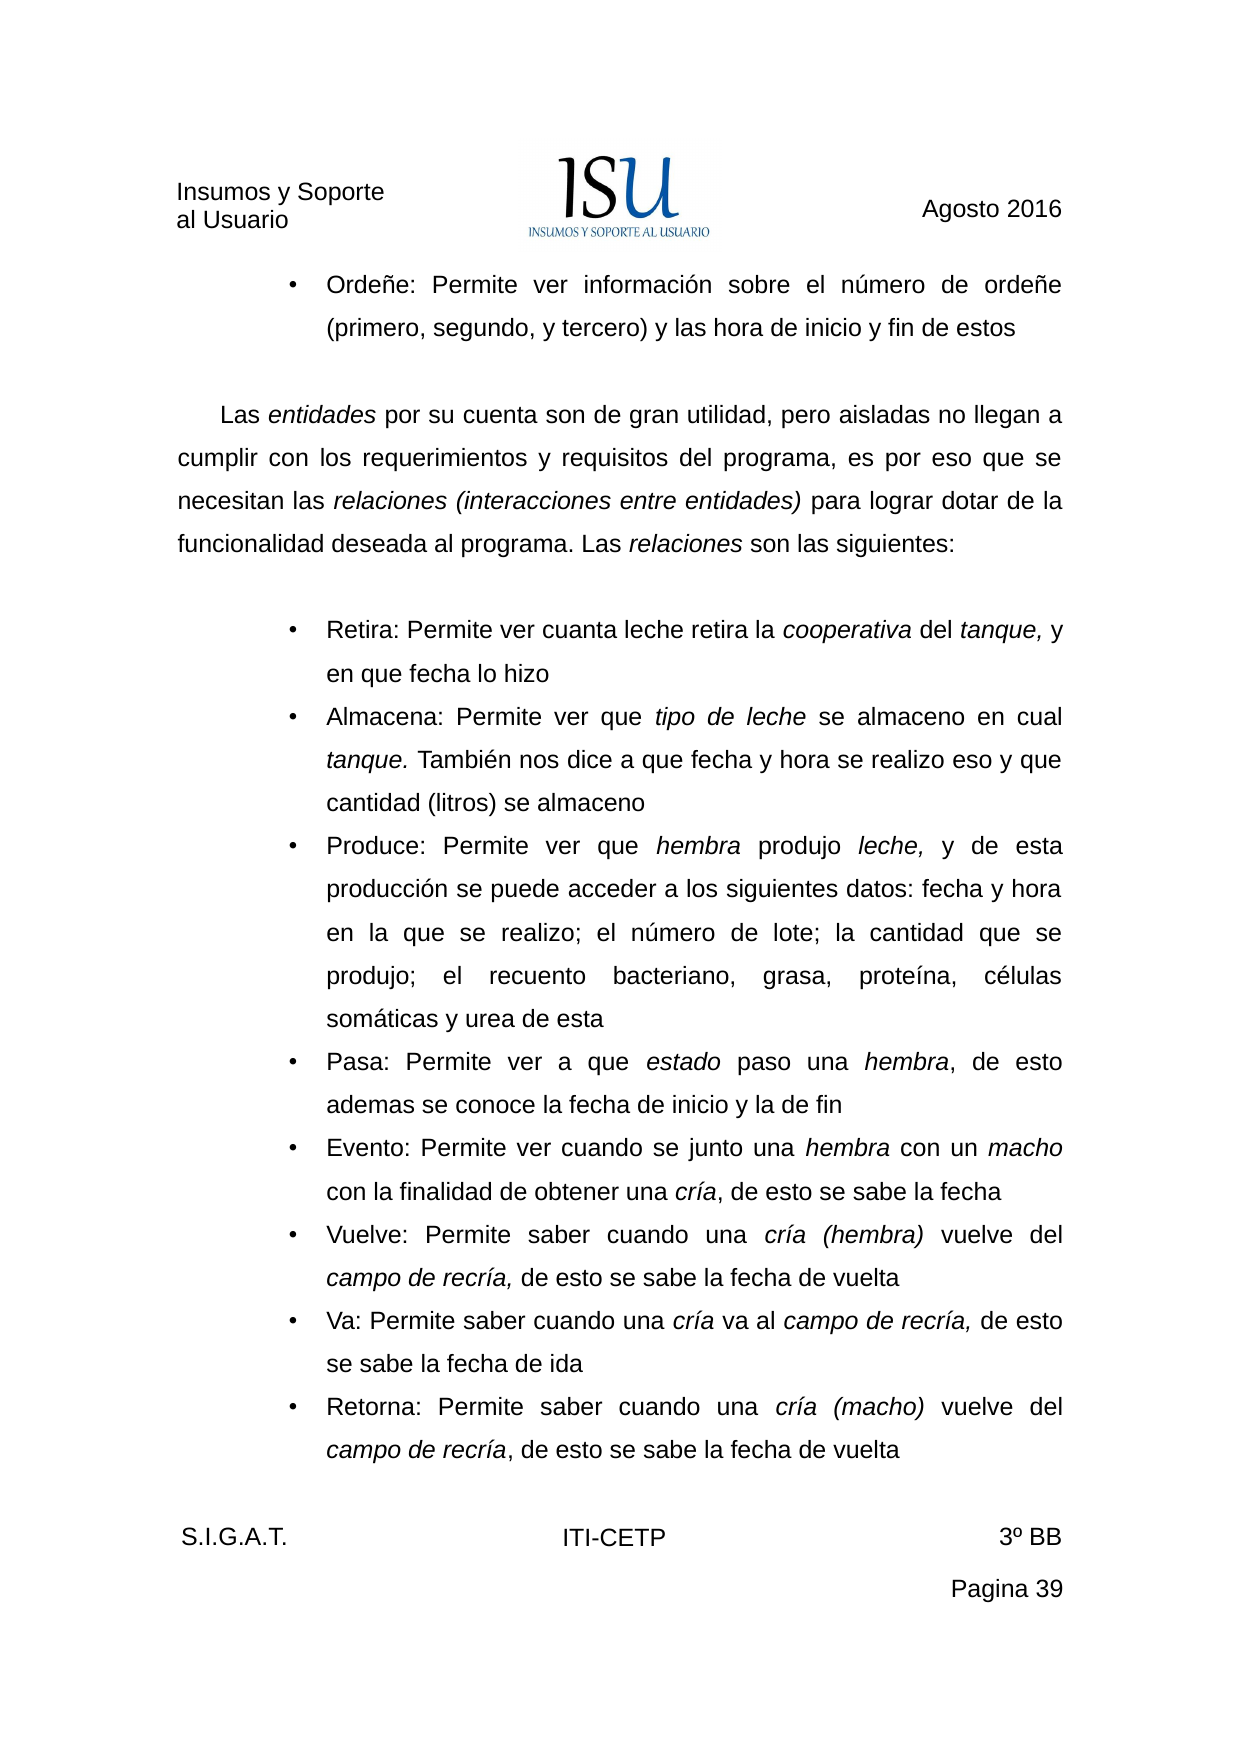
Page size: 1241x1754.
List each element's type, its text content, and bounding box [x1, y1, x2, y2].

list Evento: Permite ver cuando se junto una hembra con un macho con la finalidad de obtener una cría, de esto se sabe la fecha [288, 1133, 1063, 1205]
picture [517, 138, 723, 252]
list Vuelve: Permite saber cuando una cría (hembra) vuelve del campo de recría, de esto se sabe la fecha de vuelta [288, 1219, 1063, 1292]
text Las entidades por su cuenta son de gran utilidad, pero aisladas no llegan a cumplir con los requerimientos y requisitos del programa, es por eso que se necesitan las relaciones (interacciones entre entidades) para lograr dotar de la funcionalidad deseada al programa. Las relaciones son las siguientes: [177, 400, 1063, 558]
list Va: Permite saber cuando una cría va al campo de recría, de esto se sabe la fecha de ida [288, 1306, 1063, 1378]
list Ordeñe: Permite ver información sobre el número de ordeñe (primero, segundo, y tercero) y las hora de inicio y fin de estos [288, 270, 1063, 342]
list Pasa: Permite ver a que estado paso una hembra, de esto ademas se conoce la fecha de inicio y la de fin [288, 1047, 1063, 1119]
list Retira: Permite ver cuanta leche retira la cooperativa del tanque, y en que fecha lo hizo [288, 615, 1063, 687]
list Retorna: Permite saber cuando una cría (macho) vuelve del campo de recría, de esto se sabe la fecha de vuelta [288, 1392, 1063, 1464]
list Produce: Permite ver que hembra produjo leche, y de esta producción se puede acceder a los siguientes datos: fecha y hora en la que se realizo; el número de lote; la cantidad que se produjo; el recuento bacteriano, grasa, proteína, células somáticas y urea de esta [288, 831, 1063, 1032]
list Almacena: Permite ver que tipo de leche se almaceno en cual tanque. También nos dice a que fecha y hora se realizo eso y que cantidad (litros) se almaceno [288, 702, 1063, 817]
